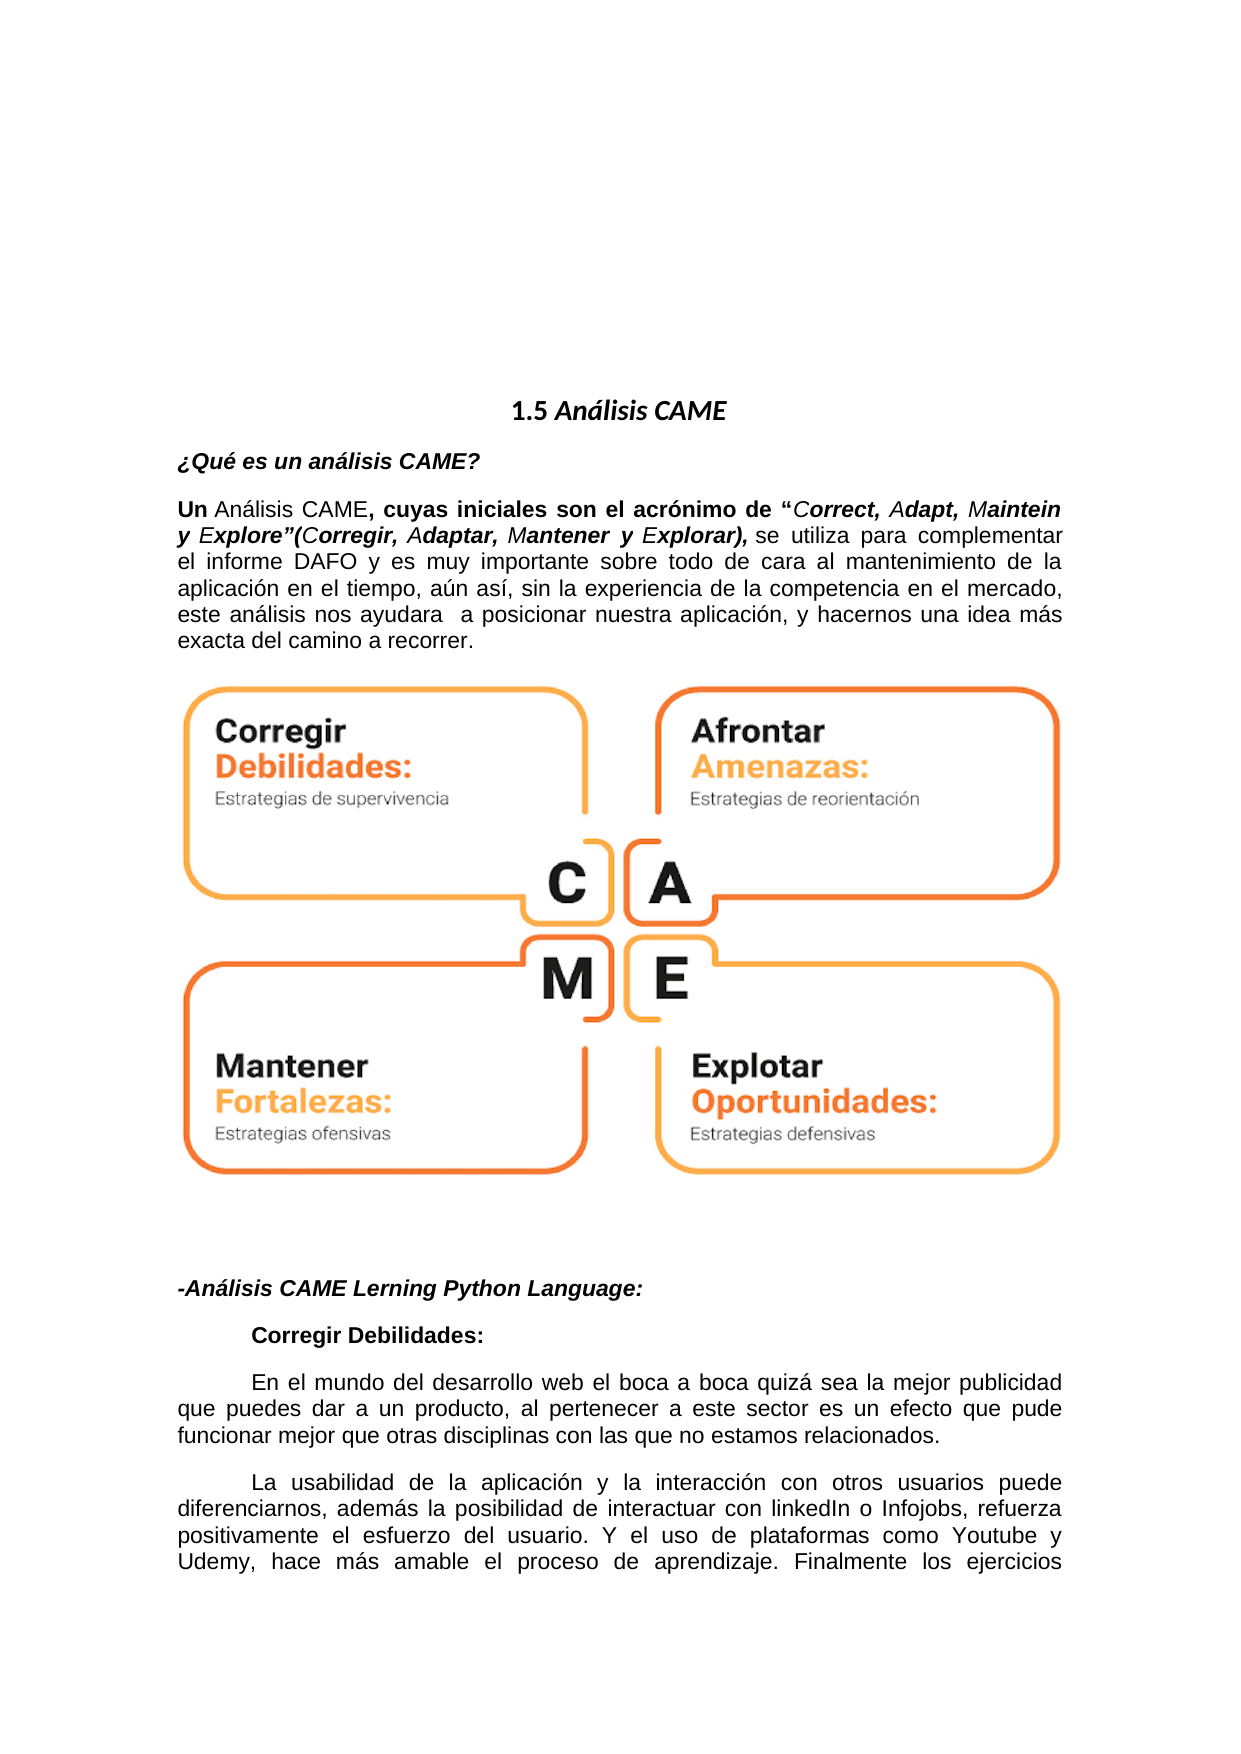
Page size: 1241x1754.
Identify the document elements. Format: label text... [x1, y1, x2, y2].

text En el mundo del desarrollo web el boca a boca quizá sea la mejor publicidad que puedes dar a un producto, al pertenecer a este sector es un efecto que pude funcionar mejor que otras disciplinas con las que no estamos relacionados. [177, 1369, 1063, 1448]
text Un Análisis CAME, cuyas iniciales son el acrónimo de “Correct, Adapt, Maintein y Explore”(Corregir, Adaptar, Mantener y Explorar), se utiliza para complementar el informe DAFO y es muy importante sobre todo de cara al mantenimiento de la aplicación en el tiempo, aún así, sin la experiencia de la competencia en el mercado, este análisis nos ayudara a posicionar nuestra aplicación, y hacernos una idea más exacta del camino a recorrer. [177, 496, 1063, 654]
text -Análisis CAME Lerning Python Language: [177, 1274, 1063, 1301]
text Corregir Debilidades: [177, 1322, 1063, 1348]
text La usabilidad de la aplicación y la interacción con otros usuarios puede diferenciarnos, además la posibilidad de interactuar con linkedIn o Infojobs, refuerza positivamente el esfuerzo del usuario. Y el uso de plataformas como Youtube y Udemy, hace más amable el proceso de aprendizaje. Finalmente los ejercicios [177, 1469, 1063, 1574]
text 1.5 Análisis CAME [177, 392, 1063, 427]
text ¿Qué es un análisis CAME? [177, 448, 1063, 475]
